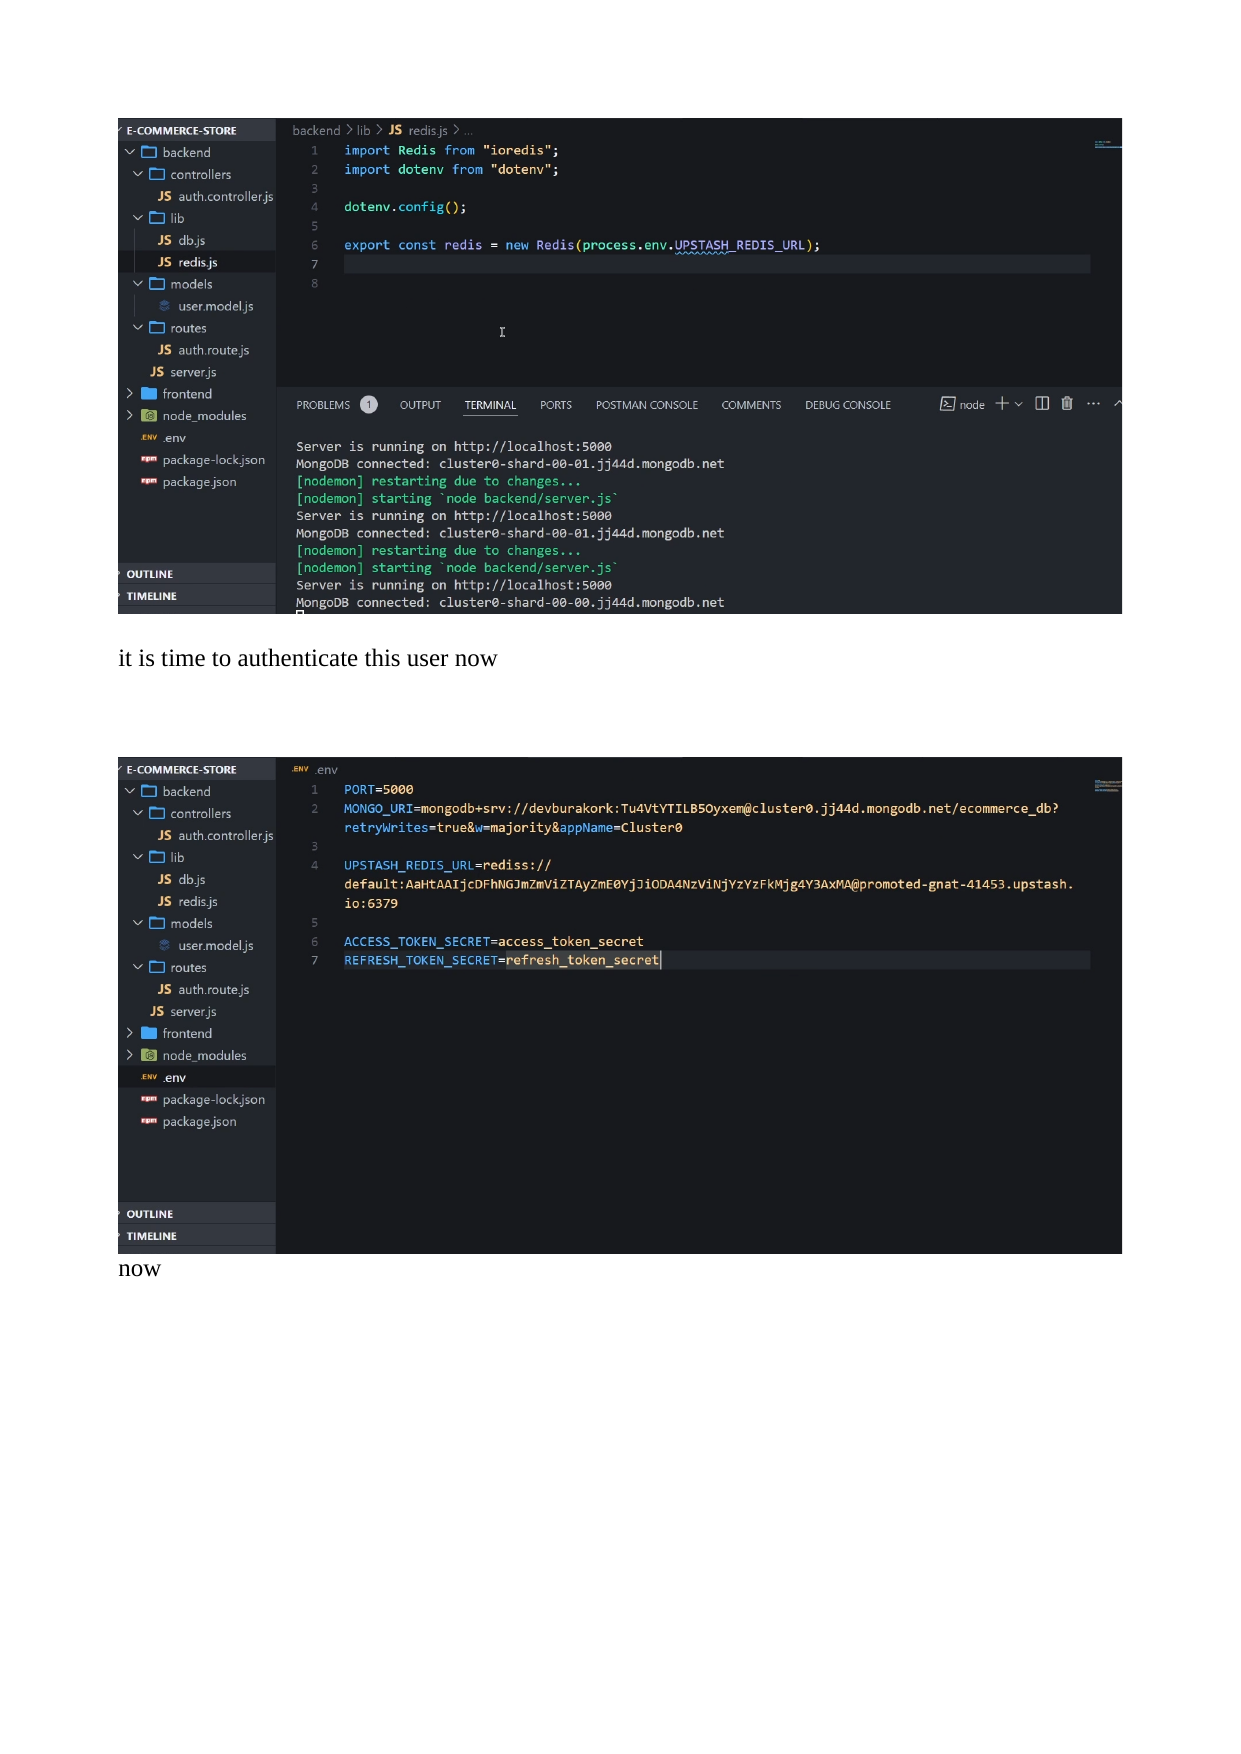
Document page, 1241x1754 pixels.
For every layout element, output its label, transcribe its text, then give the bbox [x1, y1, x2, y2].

picture [118, 757, 1123, 1254]
text it is time to authenticate this user now [118, 614, 1122, 671]
text now [118, 1254, 1122, 1282]
picture [118, 118, 1123, 614]
